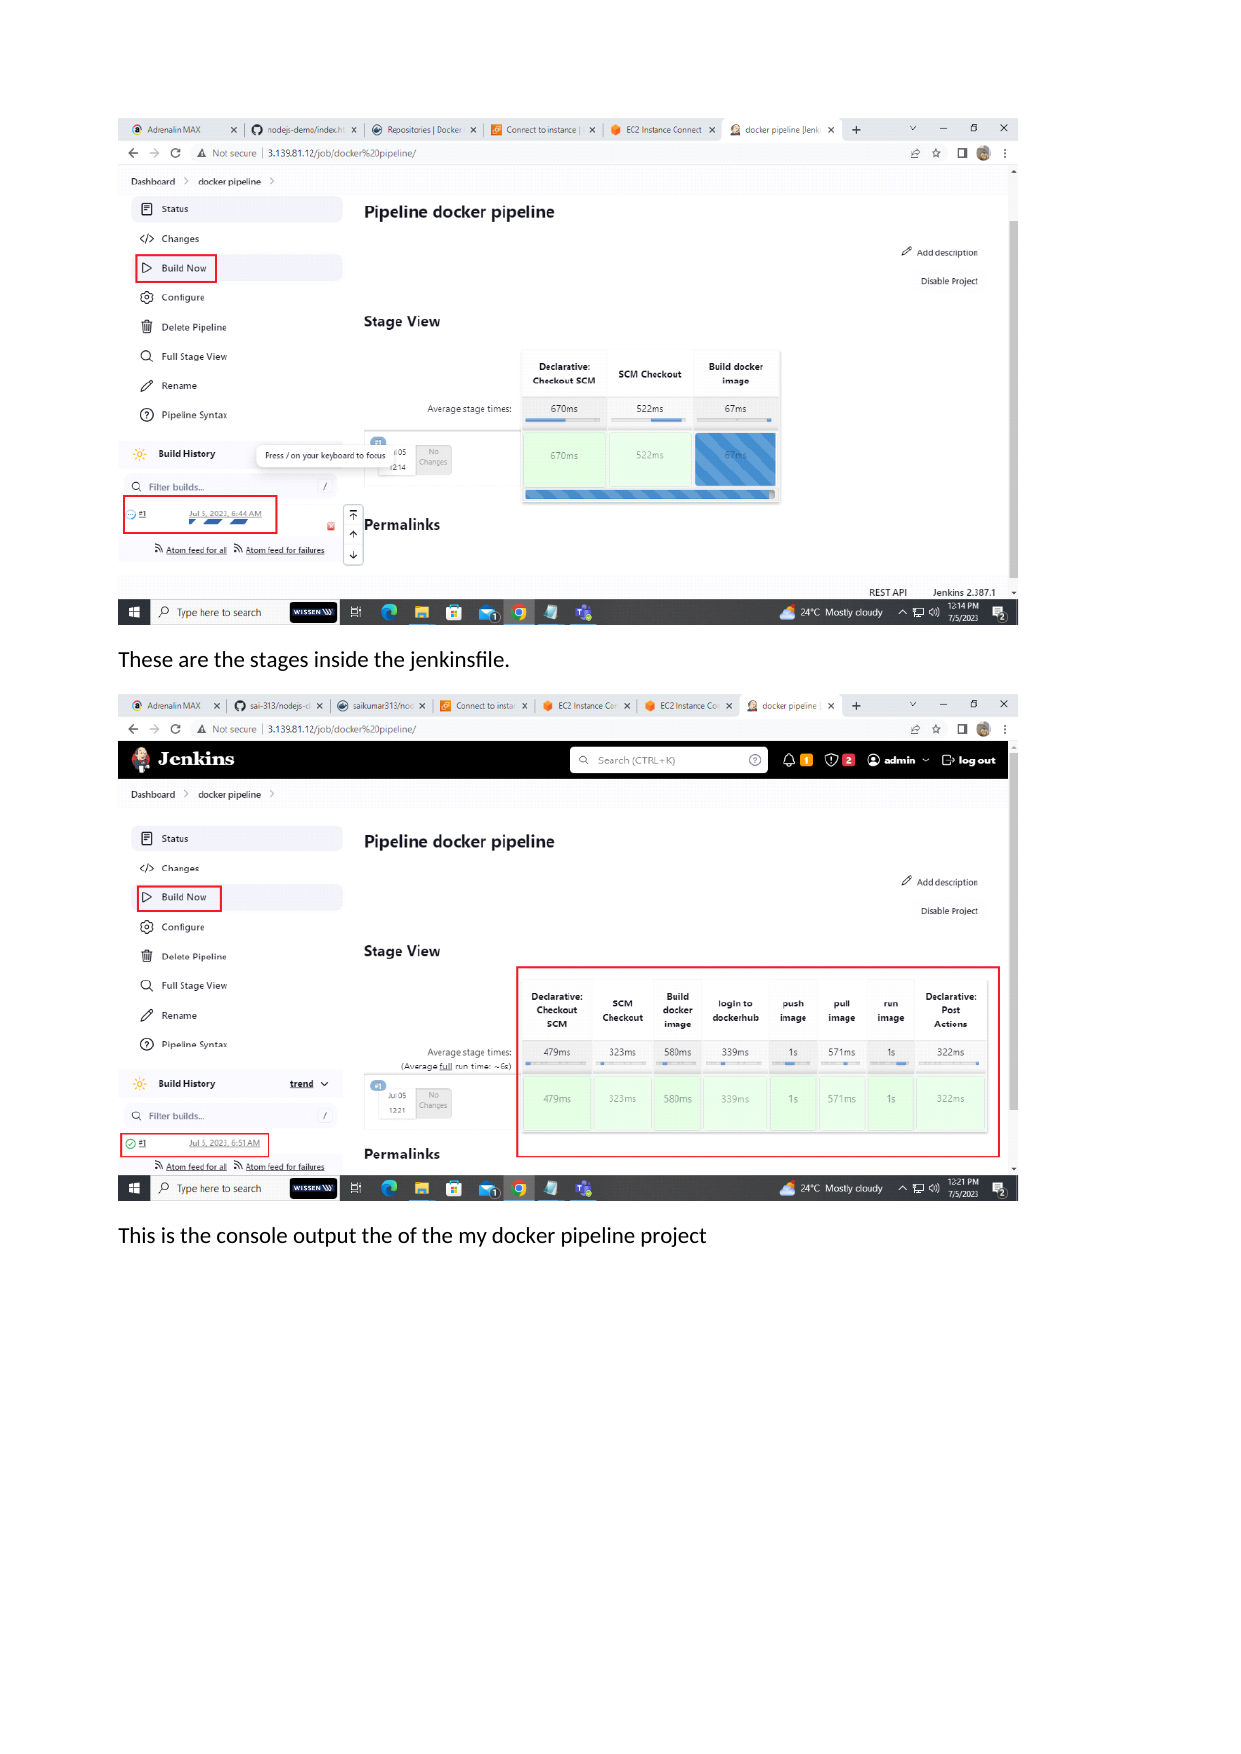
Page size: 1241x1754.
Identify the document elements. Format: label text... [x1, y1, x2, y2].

text This is the console output the of the my docker pipeline project [118, 1221, 1122, 1249]
text These are the stages inside the jenkinsfile. [118, 645, 1122, 673]
